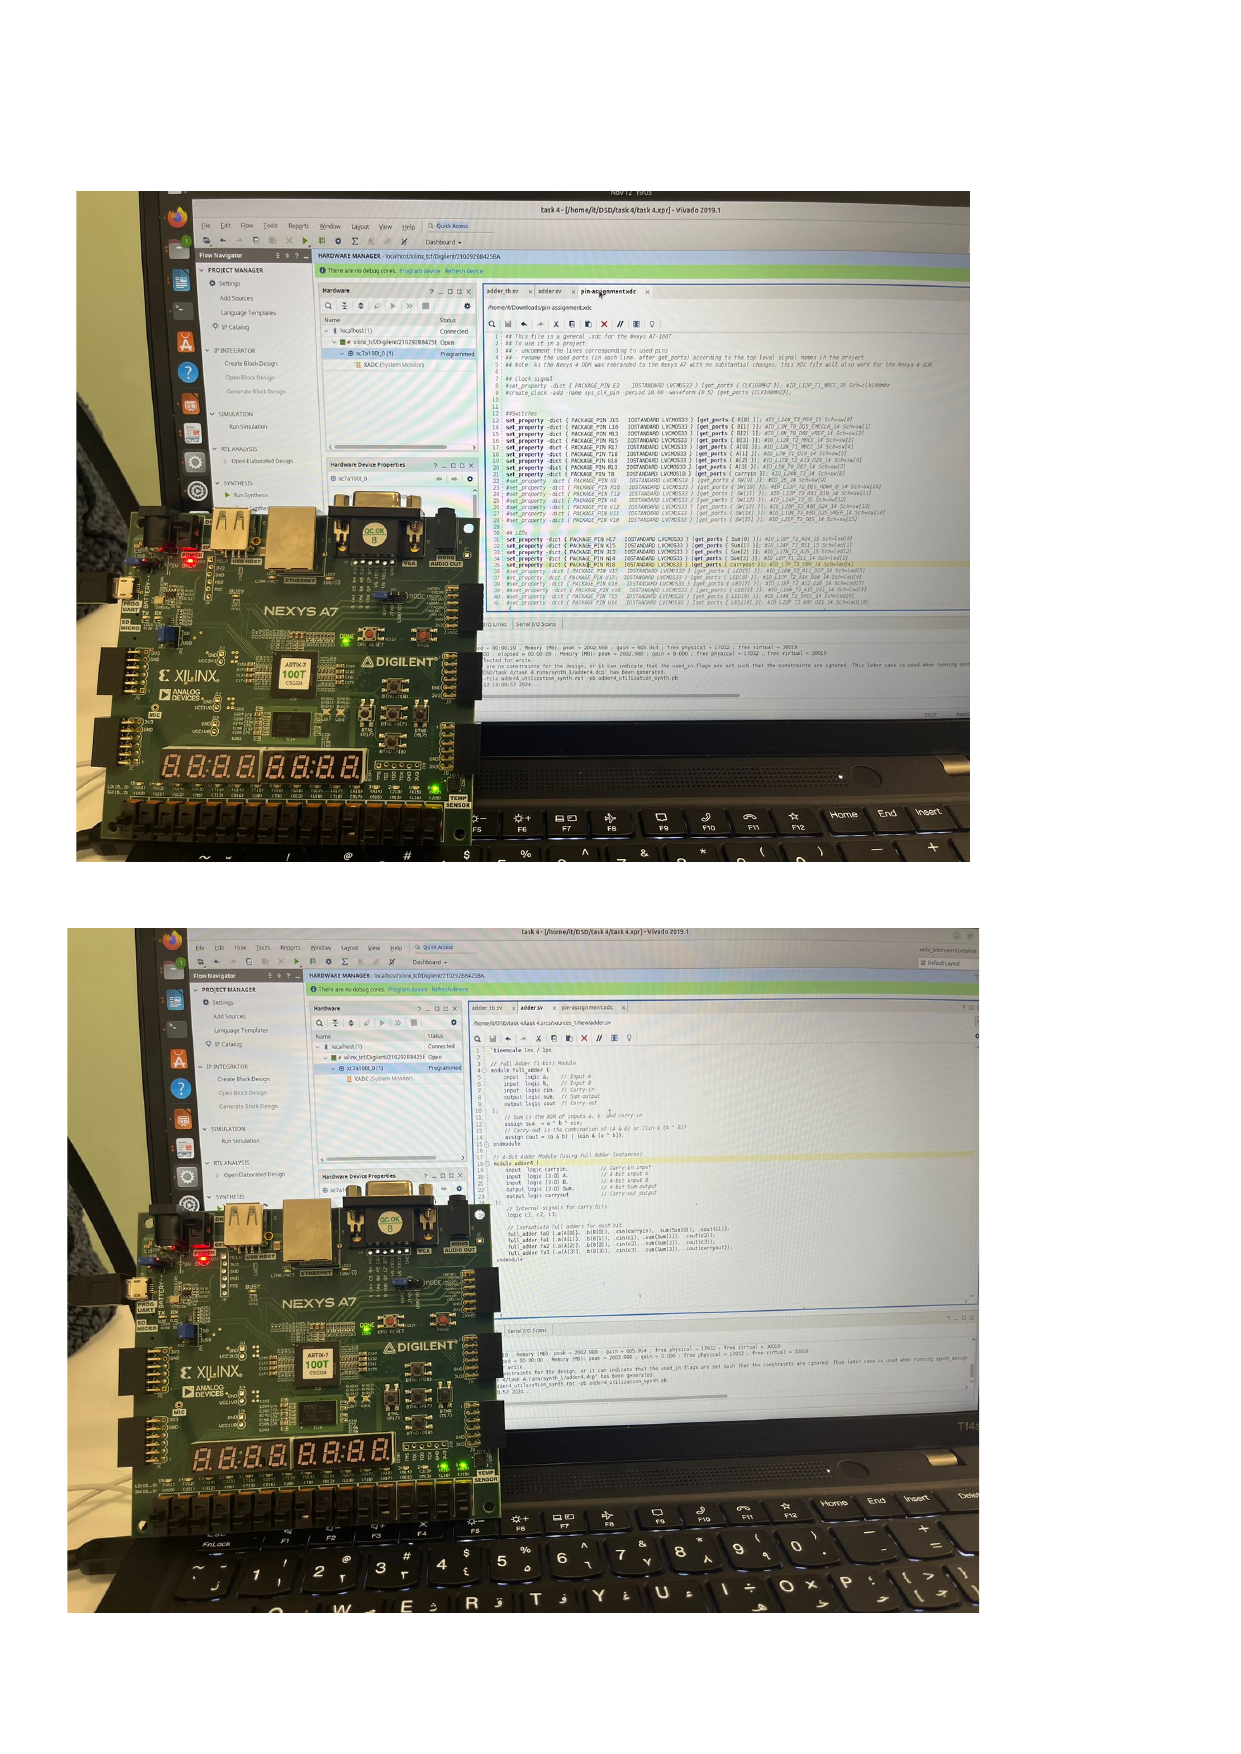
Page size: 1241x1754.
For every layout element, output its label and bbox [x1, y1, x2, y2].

picture [76, 191, 970, 862]
picture [67, 928, 980, 1613]
